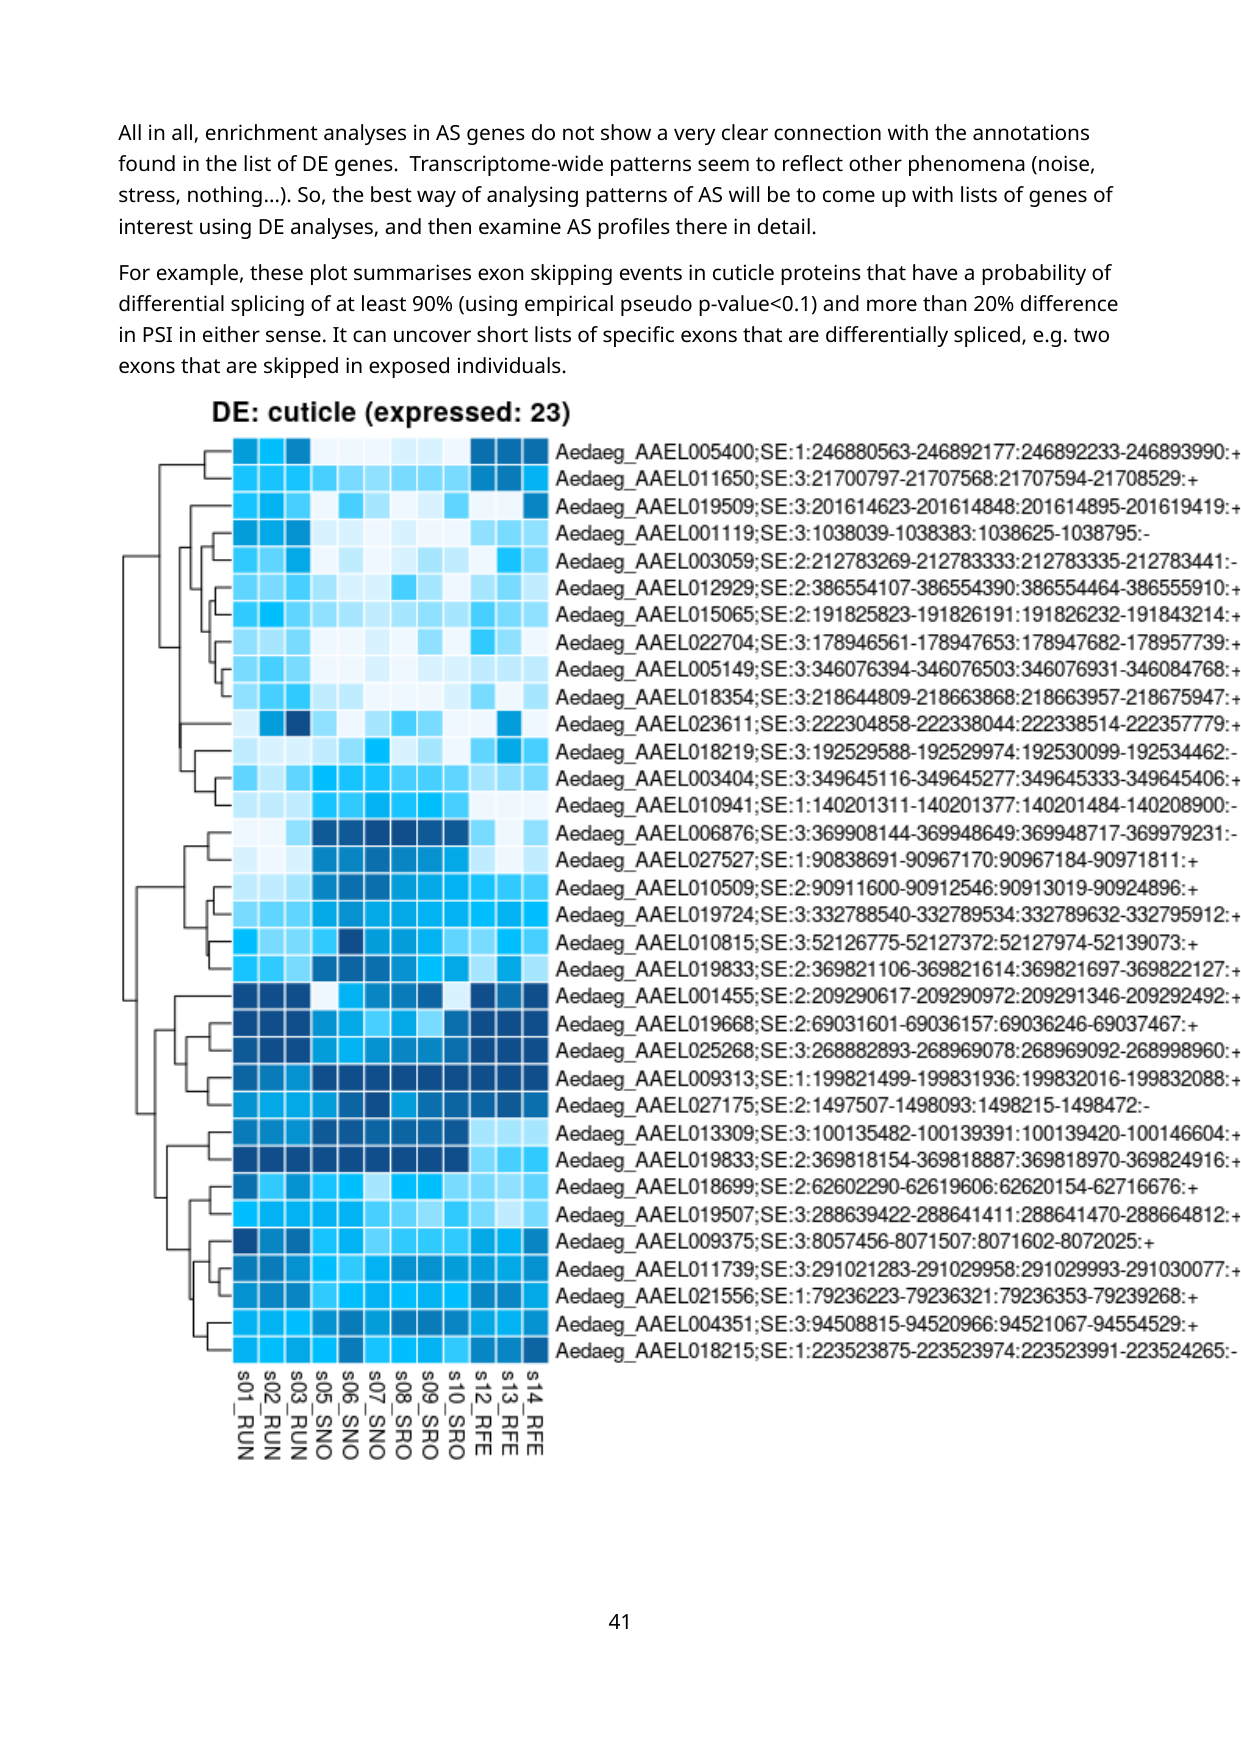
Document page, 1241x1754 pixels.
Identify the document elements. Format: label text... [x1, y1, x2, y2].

text For example, these plot summarises exon skipping events in cuticle proteins that have a probability of differential splicing of at least 90% (using empirical pseudo p-value<0.1) and more than 20% difference in PSI in either sense. It can uncover short lists of specific exons that are differentially spliced, e.g. two exons that are skipped in exposed individuals. [118, 258, 1122, 380]
picture [118, 397, 1241, 1474]
text All in all, enrichment analyses in AS genes do not show a very clear connection with the annotations found in the list of DE genes. Transcriptome-wide patterns seem to reflect other phenomena (noise, stress, nothing…). So, the best way of analysing patterns of AS will be to come up with lists of genes of interest using DE analyses, and then examine AS profiles there in detail. [118, 118, 1122, 240]
